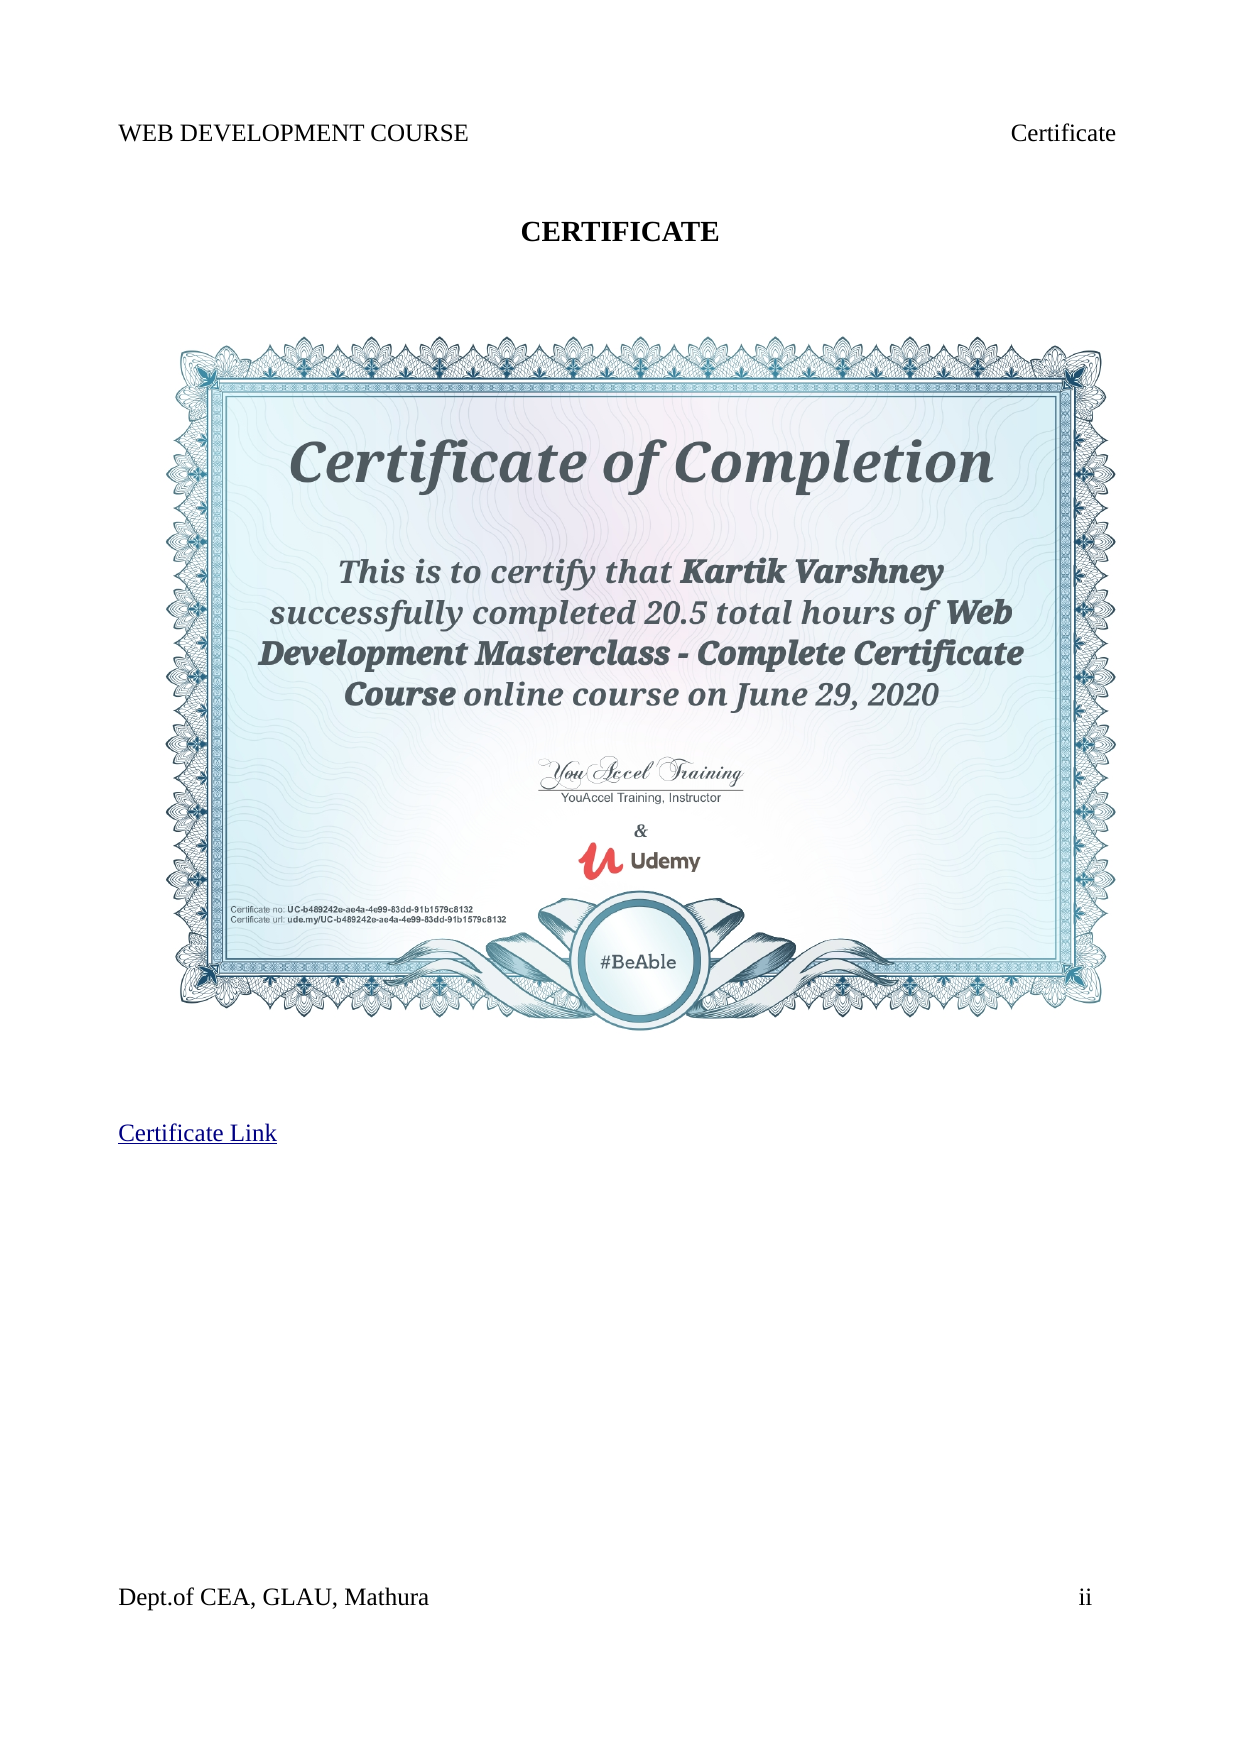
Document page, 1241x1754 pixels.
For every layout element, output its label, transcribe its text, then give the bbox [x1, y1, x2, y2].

text Certificate Link [118, 1118, 1122, 1146]
picture [138, 303, 1143, 1051]
text CERTIFICATE [118, 214, 1122, 247]
text Dept.of CEA, GLAU, Mathura ii [118, 1582, 1122, 1611]
text WEB DEVELOPMENT COURSE Certificate [118, 118, 1122, 197]
